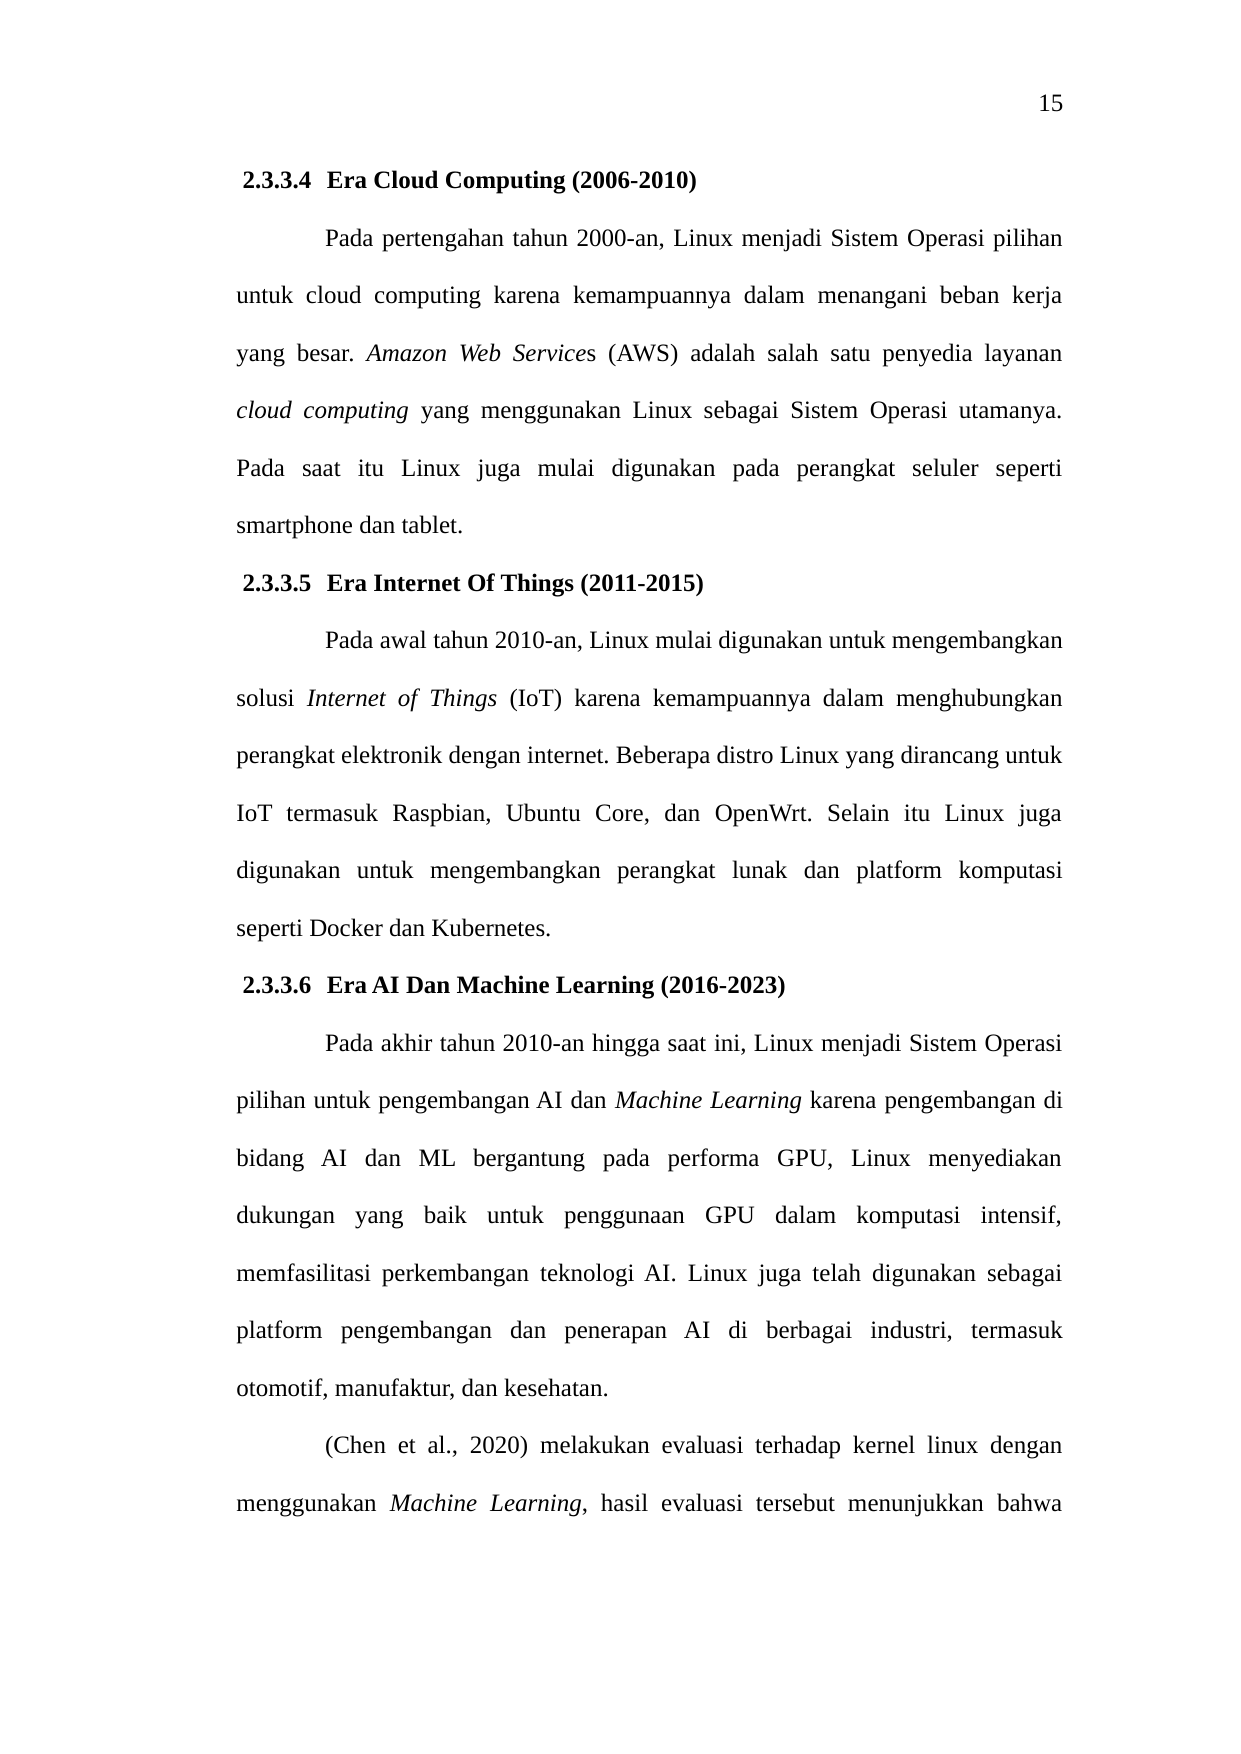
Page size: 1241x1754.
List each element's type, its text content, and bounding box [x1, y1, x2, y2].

text Pada pertengahan tahun 2000-an, Linux menjadi Sistem Operasi pilihan untuk cloud computing karena kemampuannya dalam menangani beban kerja yang besar. Amazon Web Services (AWS) adalah salah satu penyedia layanan cloud computing yang menggunakan Linux sebagai Sistem Operasi utamanya. Pada saat itu Linux juga mulai digunakan pada perangkat seluler seperti smartphone dan tablet. [236, 223, 1063, 539]
text Pada awal tahun 2010-an, Linux mulai digunakan untuk mengembangkan solusi Internet of Things (IoT) karena kemampuannya dalam menghubungkan perangkat elektronik dengan internet. Beberapa distro Linux yang dirancang untuk IoT termasuk Raspbian, Ubuntu Core, dan OpenWrt. Selain itu Linux juga digunakan untuk mengembangkan perangkat lunak dan platform komputasi seperti Docker dan Kubernetes. [236, 625, 1063, 942]
subtitle Era Cloud Computing (2006-2010) [236, 165, 1063, 194]
text Pada akhir tahun 2010-an hingga saat ini, Linux menjadi Sistem Operasi pilihan untuk pengembangan AI dan Machine Learning karena pengembangan di bidang AI dan ML bergantung pada performa GPU, Linux menyediakan dukungan yang baik untuk penggunaan GPU dalam komputasi intensif, memfasilitasi perkembangan teknologi AI. Linux juga telah digunakan sebagai platform pengembangan dan penerapan AI di berbagai industri, termasuk otomotif, manufaktur, dan kesehatan. [236, 1028, 1063, 1402]
subtitle Era AI dan Machine Learning (2016-2023) [236, 970, 1063, 999]
text (Chen et al., 2020)⁠ melakukan evaluasi terhadap kernel linux dengan menggunakan Machine Learning, hasil evaluasi tersebut menunjukkan bahwa [236, 1430, 1063, 1517]
subtitle Era Internet Of Things (2011-2015) [236, 568, 1063, 597]
